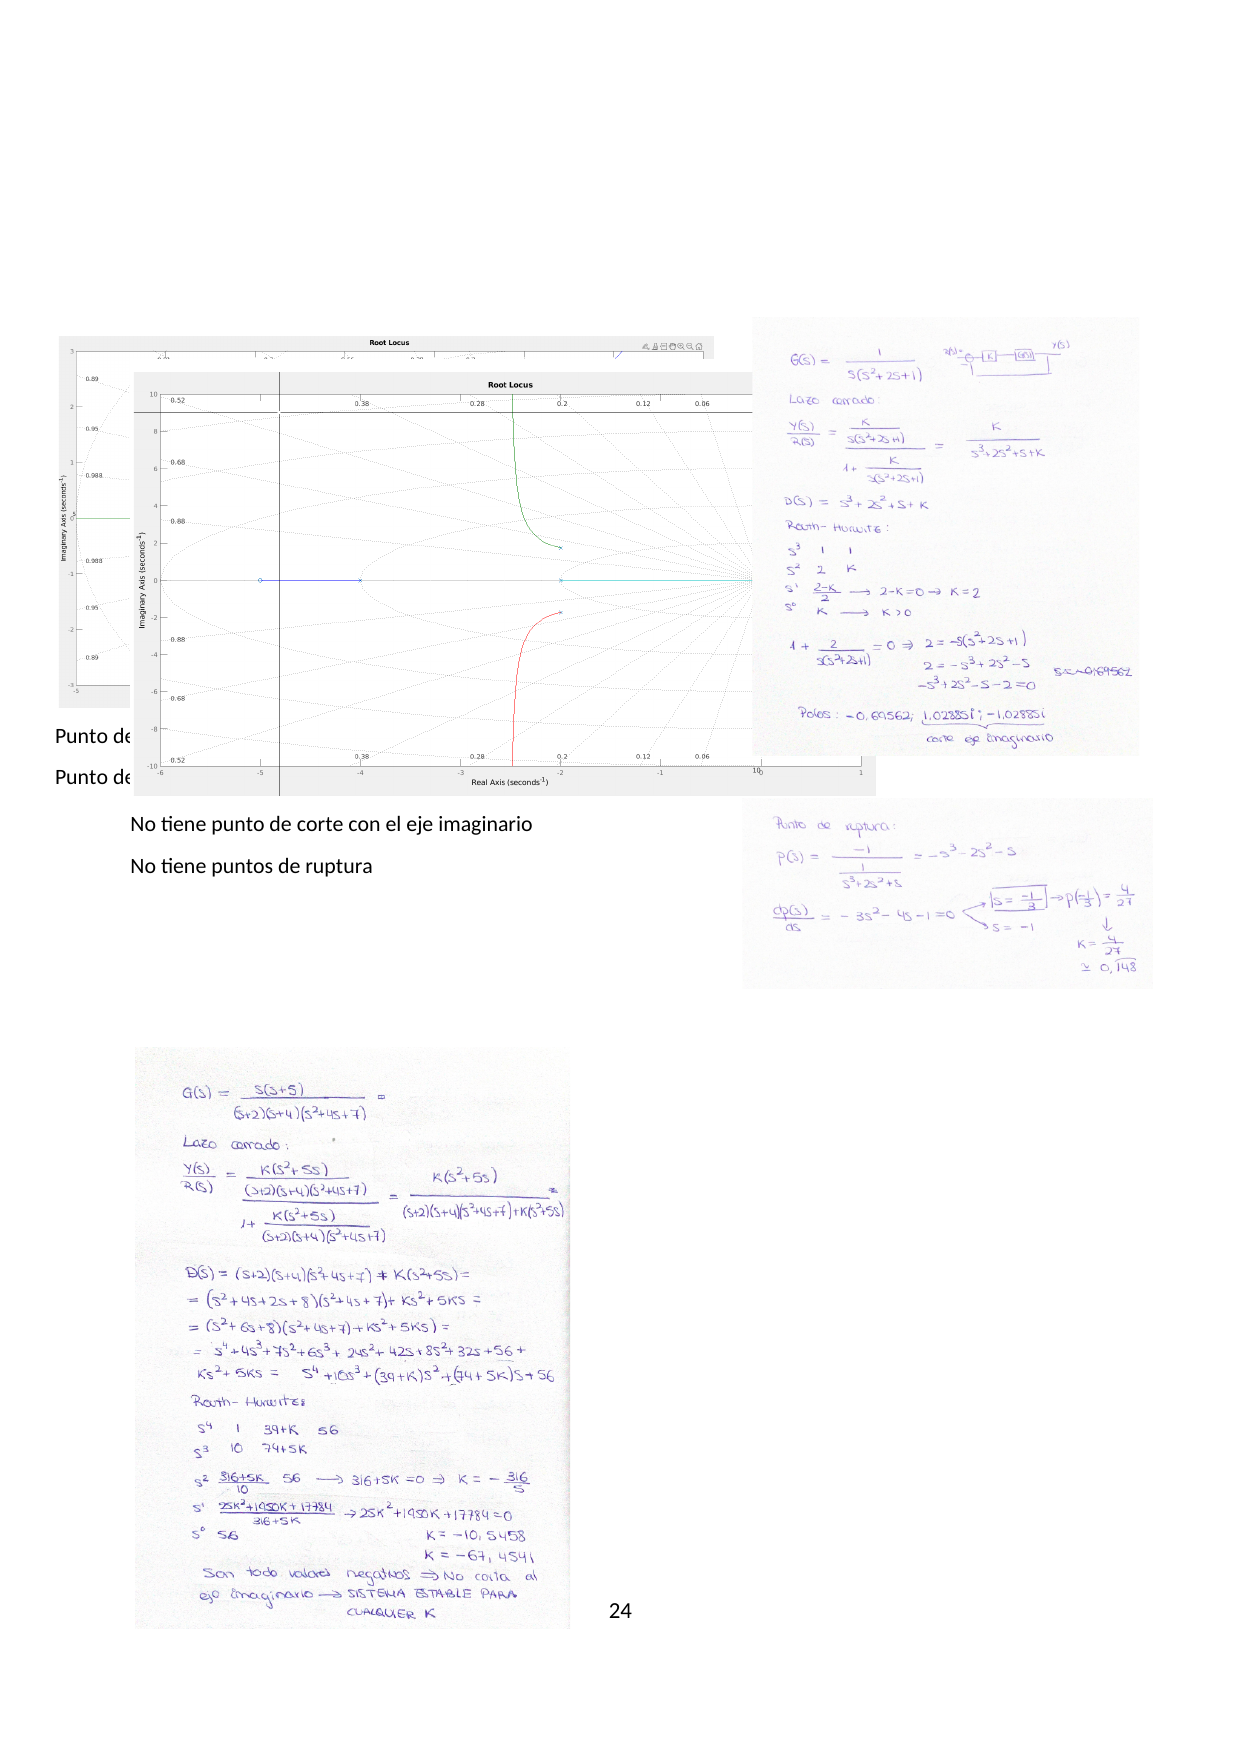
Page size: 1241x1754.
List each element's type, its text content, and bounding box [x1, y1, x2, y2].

text Punto de ruptura: -0.3342 + 0.0079i K=0.1482 [55, 763, 130, 790]
text Punto de corte:0.0011 + 0.9987i K=1.9969 [55, 349, 130, 749]
picture [742, 798, 1153, 989]
text No tiene puntos de ruptura [130, 852, 742, 878]
picture [135, 1047, 571, 1629]
picture [133, 317, 1140, 796]
text No tiene punto de corte con el eje imaginario [130, 372, 872, 837]
picture [58, 336, 714, 708]
